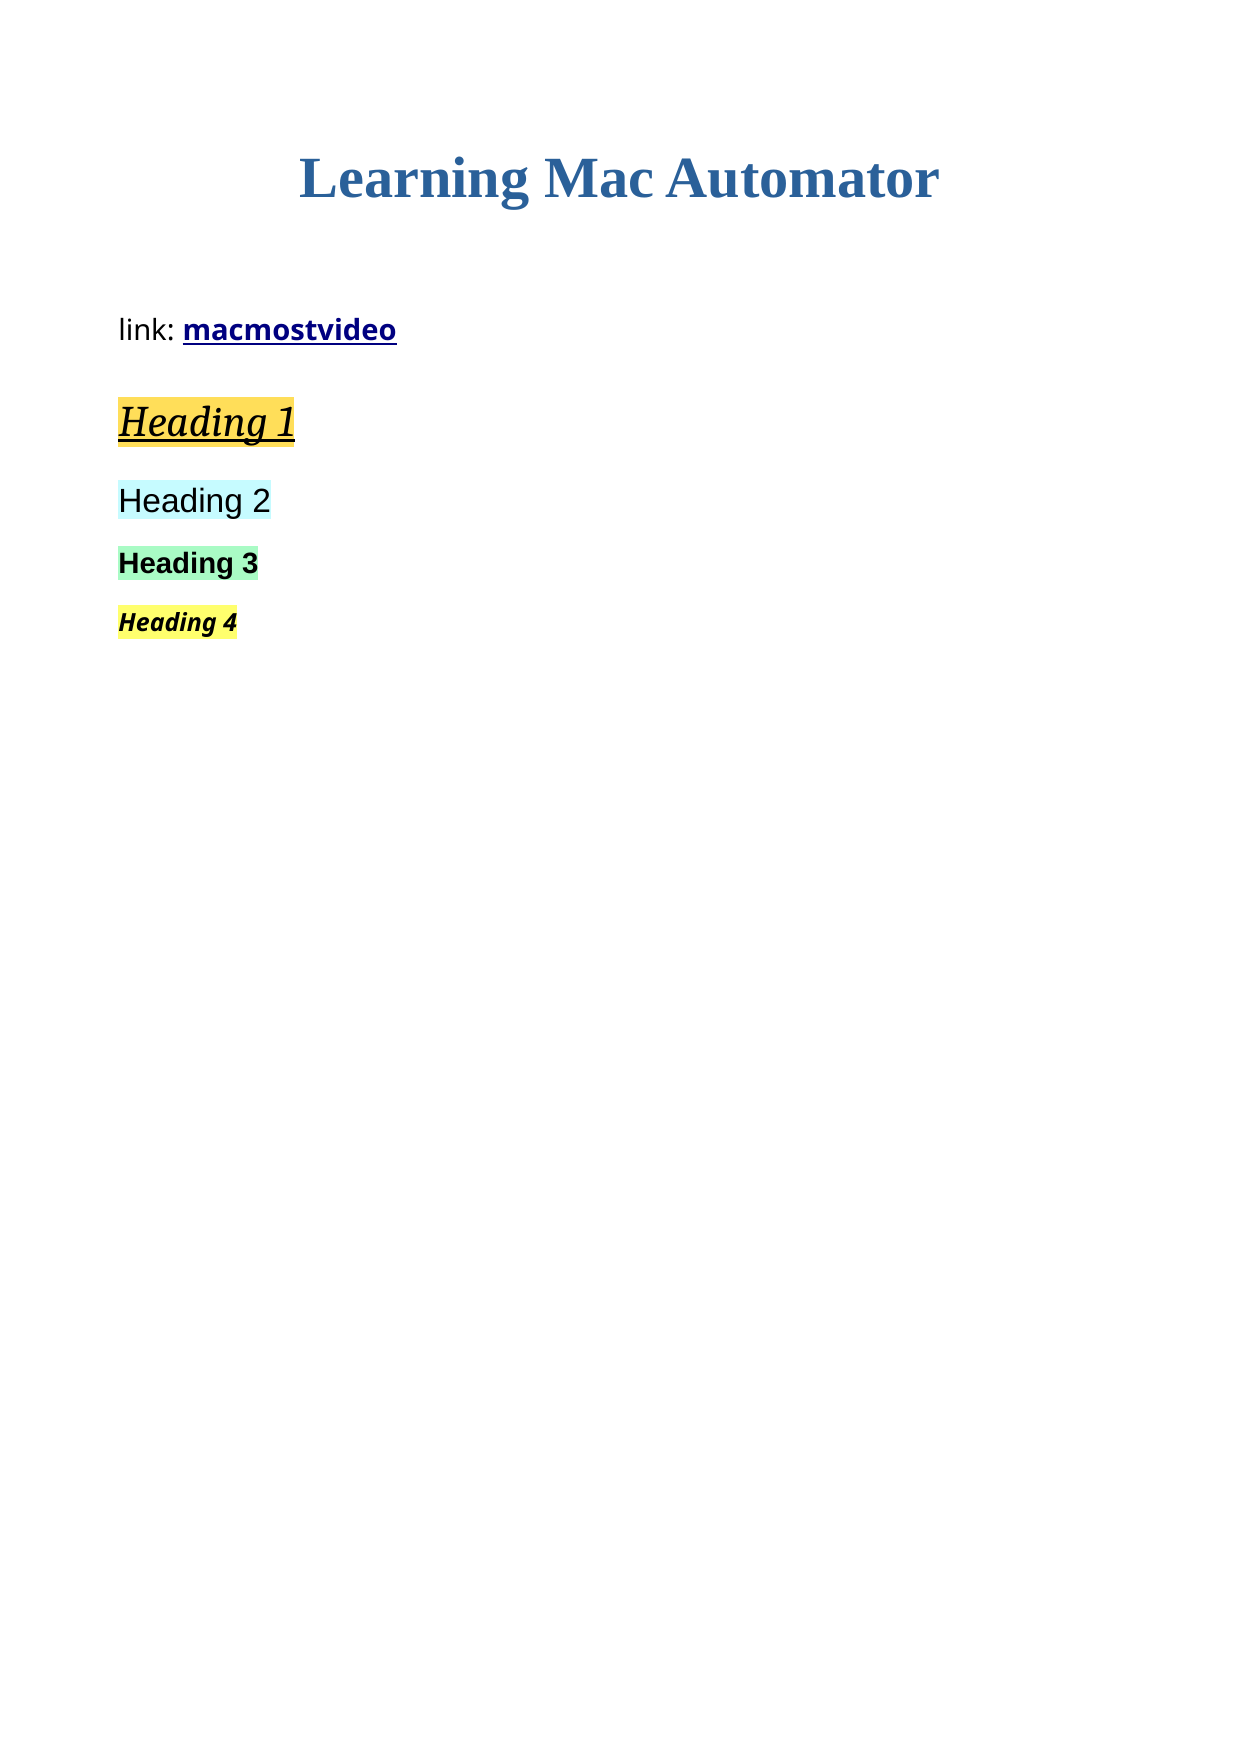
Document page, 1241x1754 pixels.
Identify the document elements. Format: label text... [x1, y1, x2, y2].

text link: macmostvideo [118, 309, 1122, 349]
subtitle Heading 3 [258, 546, 1122, 580]
subtitle Heading 1 [294, 397, 1122, 447]
subtitle Heading 2 [271, 480, 1122, 519]
subtitle Heading 4 [237, 605, 1122, 639]
title Learning Mac Automator [118, 143, 1122, 210]
